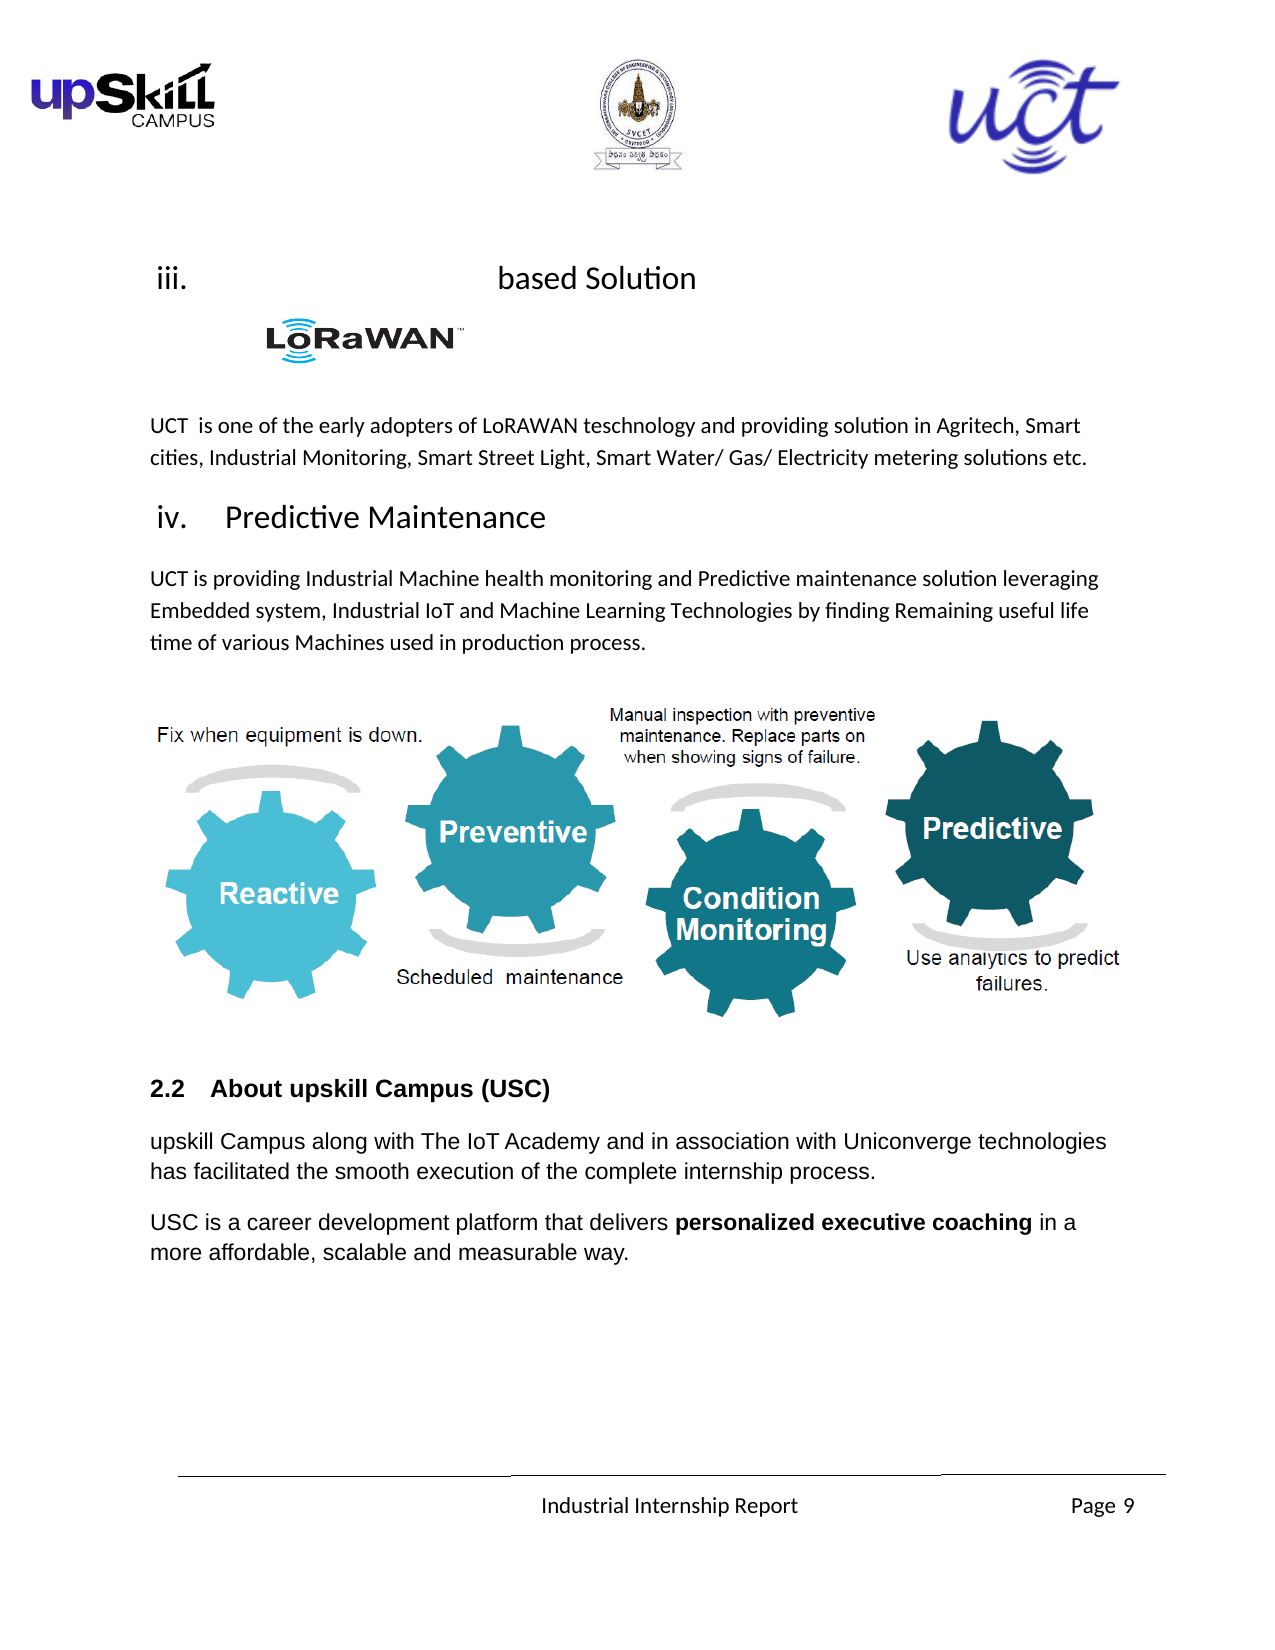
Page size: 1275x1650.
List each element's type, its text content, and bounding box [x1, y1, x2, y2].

text USC is a career development platform that delivers personalized executive coaching in a more affordable, scalable and measurable way. [150, 1209, 1134, 1266]
subtitle About upskill Campus (USC) [150, 1078, 1134, 1103]
text UCT is providing Industrial Machine health monitoring and Predictive maintenance solution leveraging Embedded system, Industrial IoT and Machine Learning Technologies by finding Remaining useful life time of various Machines used in production process. [150, 564, 1134, 656]
list Predictive Maintenance [187, 496, 1134, 537]
text UCT is one of the early adopters of LoRAWAN teschnology and providing solution in Agritech, Smart cities, Industrial Monitoring, Smart Street Light, Smart Water/ Gas/ Electricity metering solutions etc. [150, 411, 1134, 471]
text upskill Campus along with The IoT Academy and in association with Uniconverge technologies has facilitated the smooth execution of the complete internship process. [150, 1128, 1134, 1184]
list based Solution [187, 257, 1134, 384]
